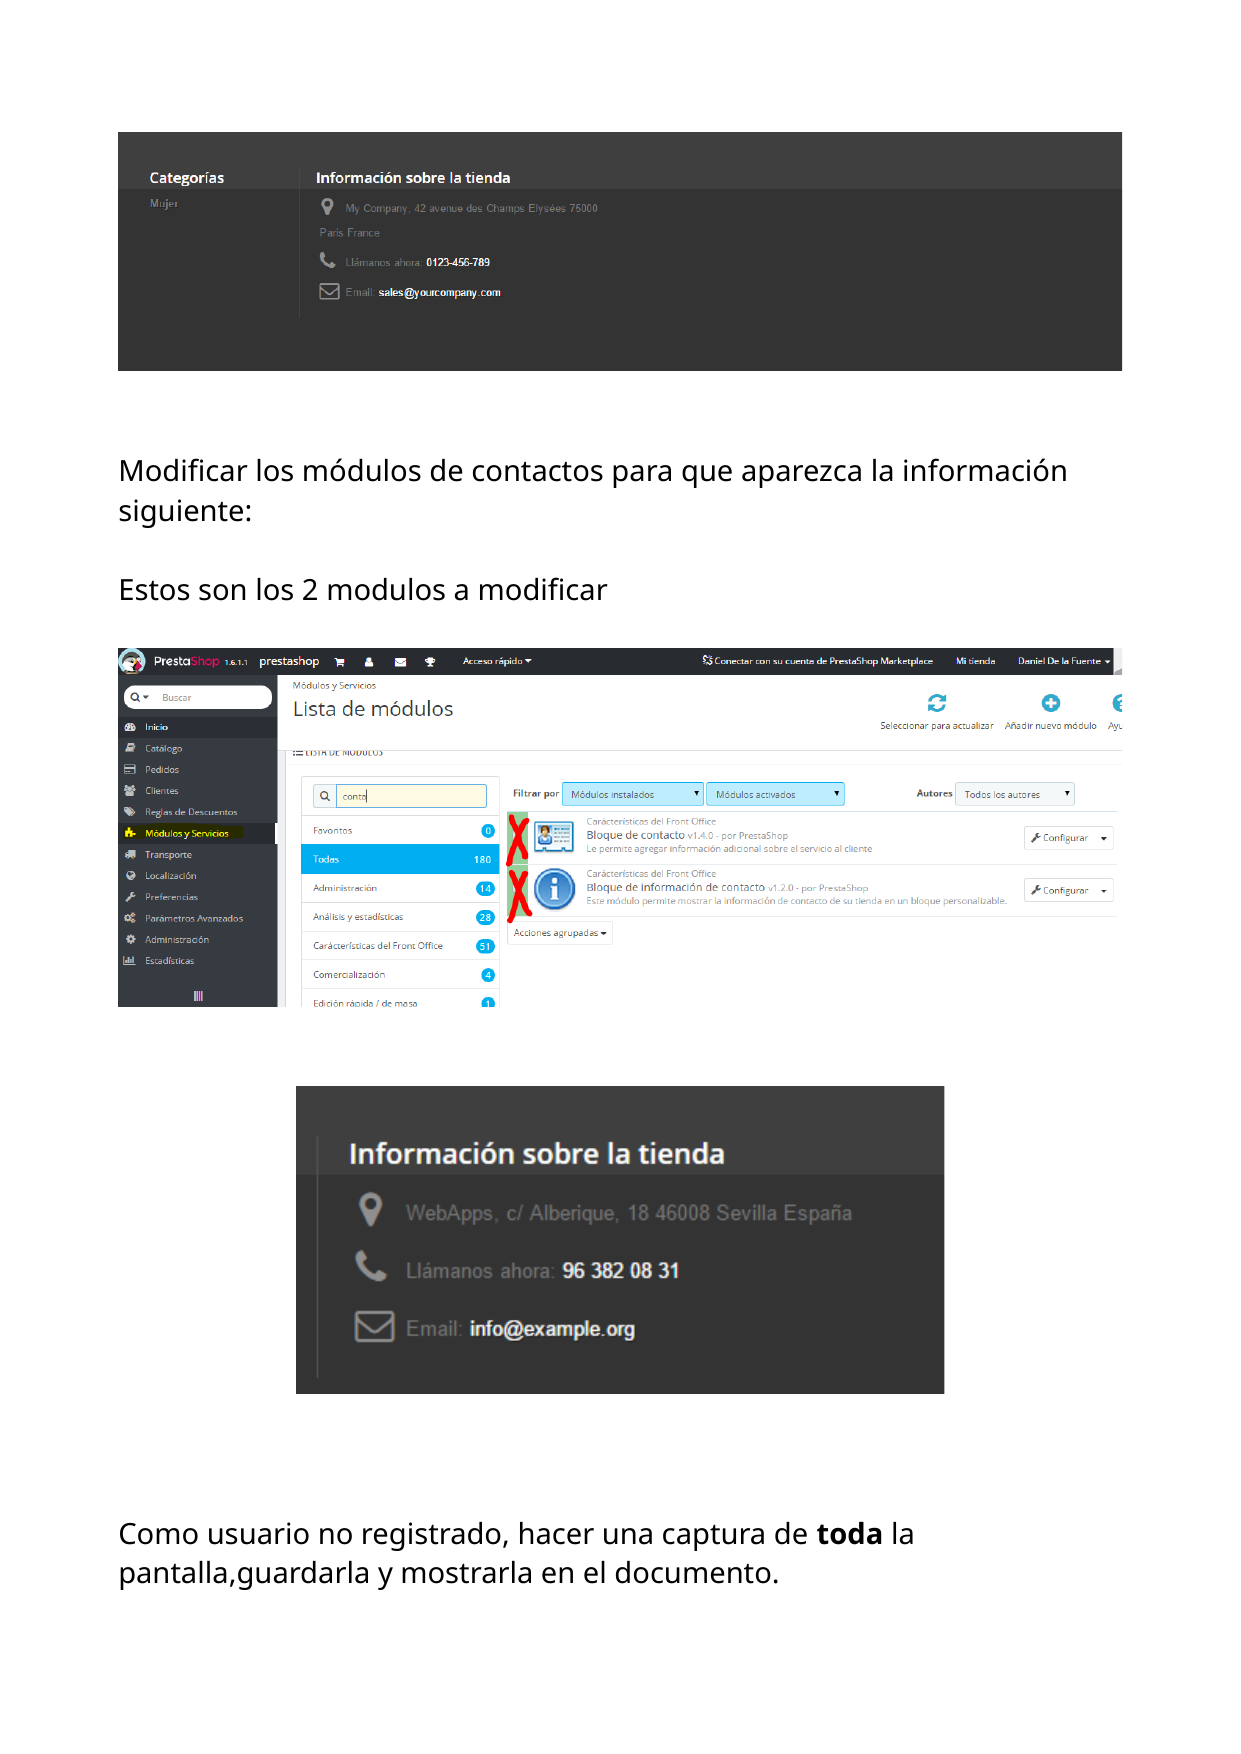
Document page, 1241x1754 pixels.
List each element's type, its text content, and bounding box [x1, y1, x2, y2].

text Modificar los módulos de contactos para que aparezca la información siguiente: [118, 450, 1122, 529]
text Como usuario no registrado, hacer una captura de toda la pantalla,guardarla y mostrarla en el documento. [118, 1513, 1122, 1592]
picture [118, 648, 1123, 1007]
picture [296, 1086, 945, 1394]
text Estos son los 2 modulos a modificar [118, 569, 1122, 609]
picture [118, 118, 1123, 371]
